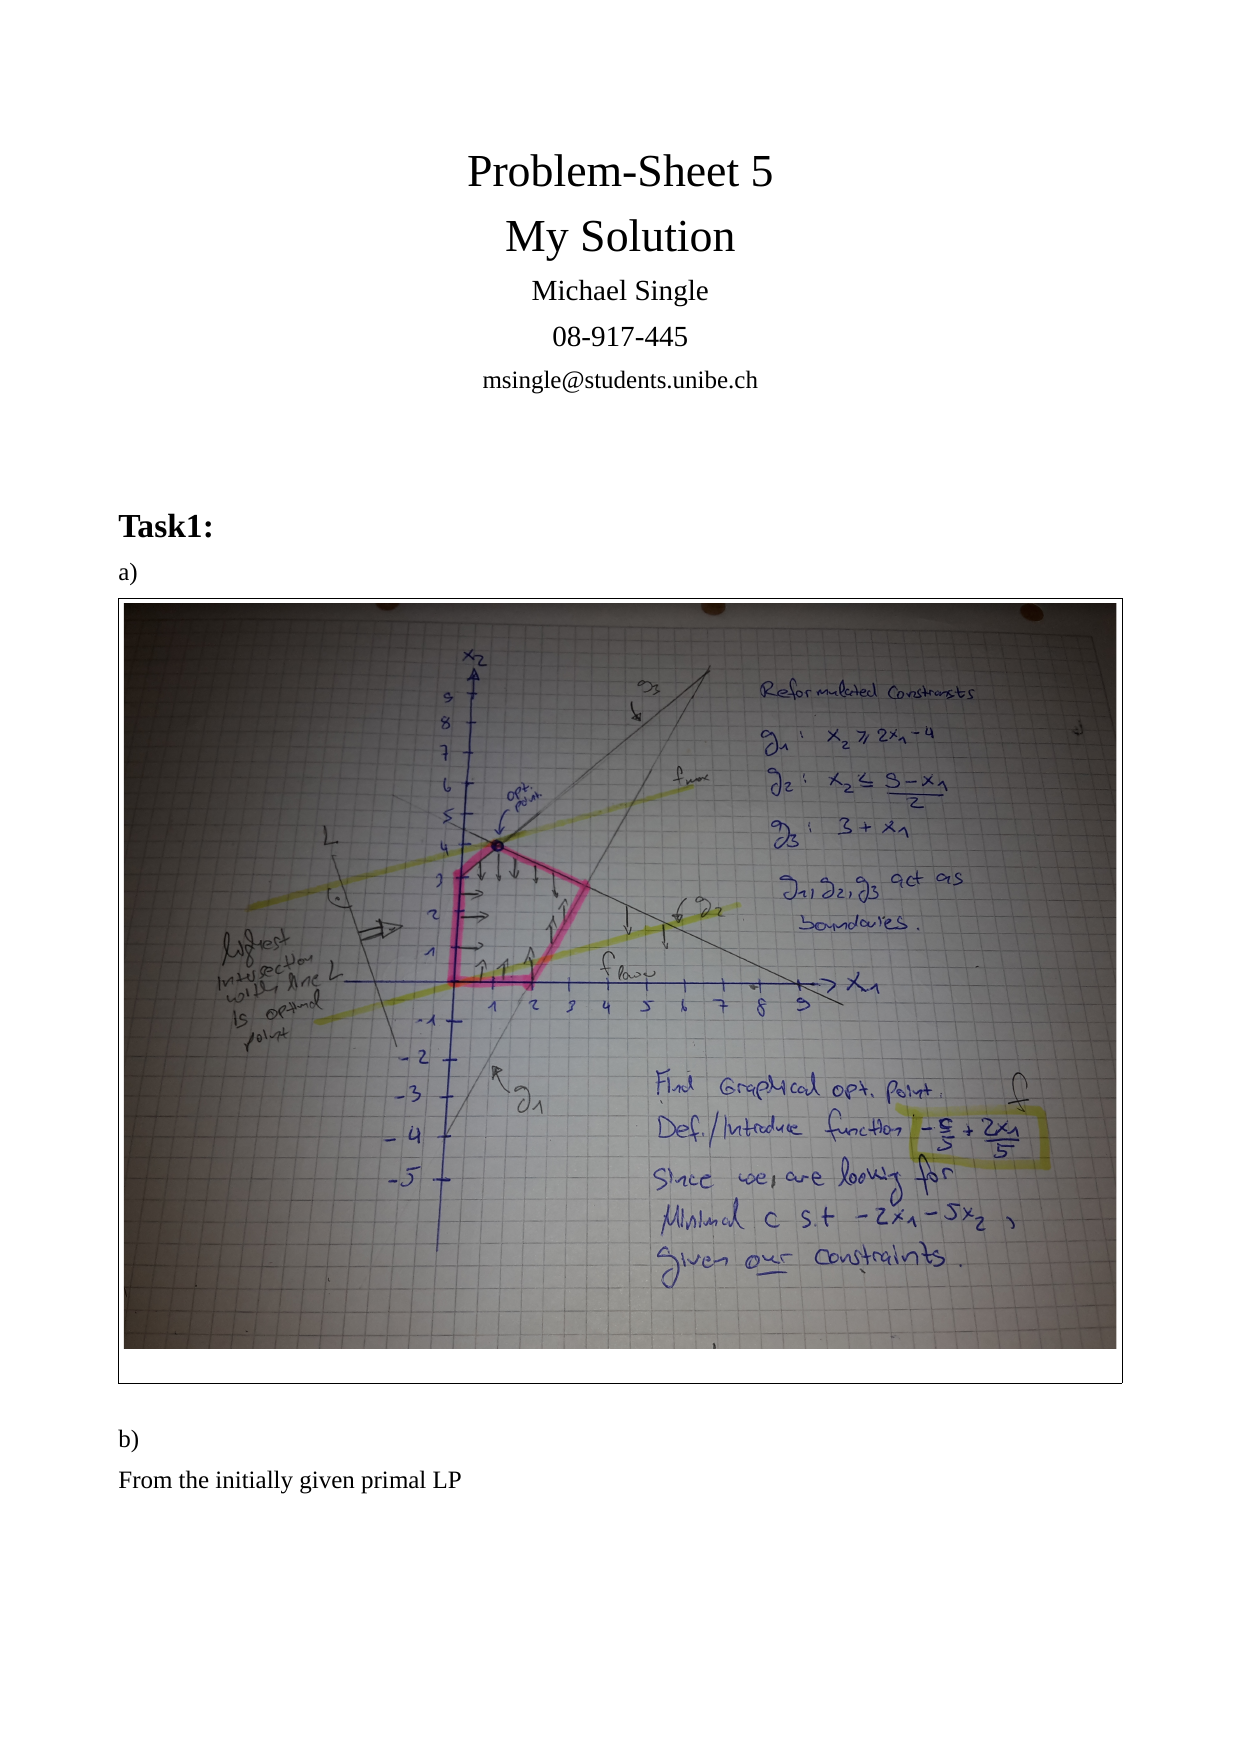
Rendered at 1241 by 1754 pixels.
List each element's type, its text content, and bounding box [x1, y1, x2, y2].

text My Solution [118, 208, 1122, 261]
text msingle@students.unibe.ch [118, 366, 1122, 394]
picture [123, 603, 1117, 1349]
text Michael Single [118, 273, 1122, 307]
subtitle Task1: [118, 506, 1122, 544]
table_header [119, 599, 1122, 1383]
text From the initially given primal LP [118, 1465, 1122, 1494]
text a) [118, 557, 1122, 586]
subtitle Problem-Sheet 5 [118, 143, 1122, 196]
text b) [118, 1424, 1122, 1453]
text 08-917-445 [118, 319, 1122, 353]
